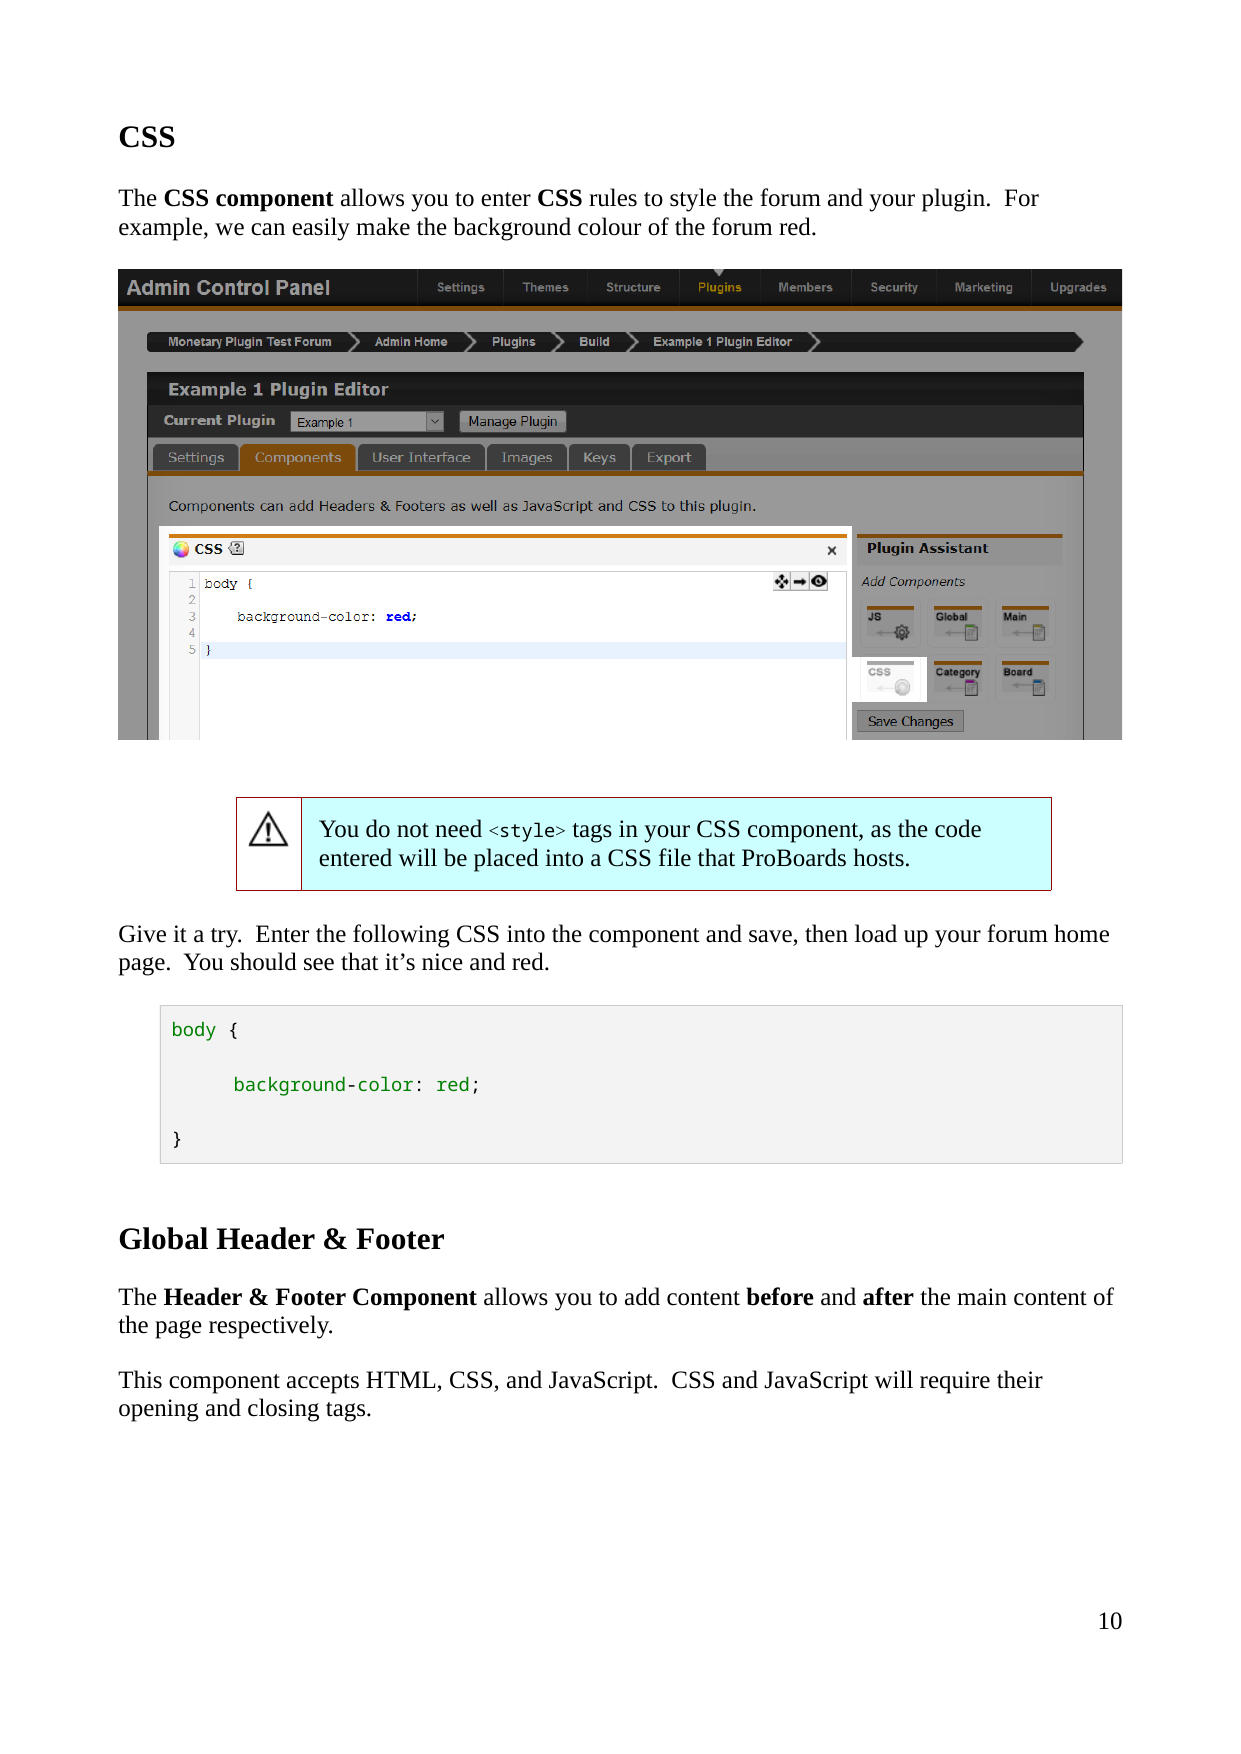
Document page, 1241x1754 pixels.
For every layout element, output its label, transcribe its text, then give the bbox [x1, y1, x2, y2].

picture [118, 269, 1123, 740]
text The CSS component allows you to enter CSS rules to style the forum and your plugin. For example, we can easily make the background colour of the forum red. [118, 183, 1122, 240]
text } [161, 1113, 1122, 1163]
text Global Header & Footer [118, 1220, 1122, 1256]
picture [248, 808, 289, 849]
table_header [237, 798, 301, 890]
text This component accepts HTML, CSS, and JavaScript. CSS and JavaScript will require their opening and closing tags. [118, 1365, 1122, 1422]
text The Header & Footer Component allows you to add content before and after the main content of the page respectively. [118, 1282, 1122, 1339]
text CSS [118, 118, 1122, 154]
text Give it a try. Enter the following CSS into the component and save, then load up your forum home page. You should see that it’s nice and red. [118, 919, 1122, 976]
text body { [161, 1006, 1122, 1030]
text background-color: red; [161, 1059, 1122, 1085]
table_header You do not need <style> tags in your CSS component, as the code entered will be placed into a CSS file that ProBoards hosts. [302, 798, 1051, 890]
